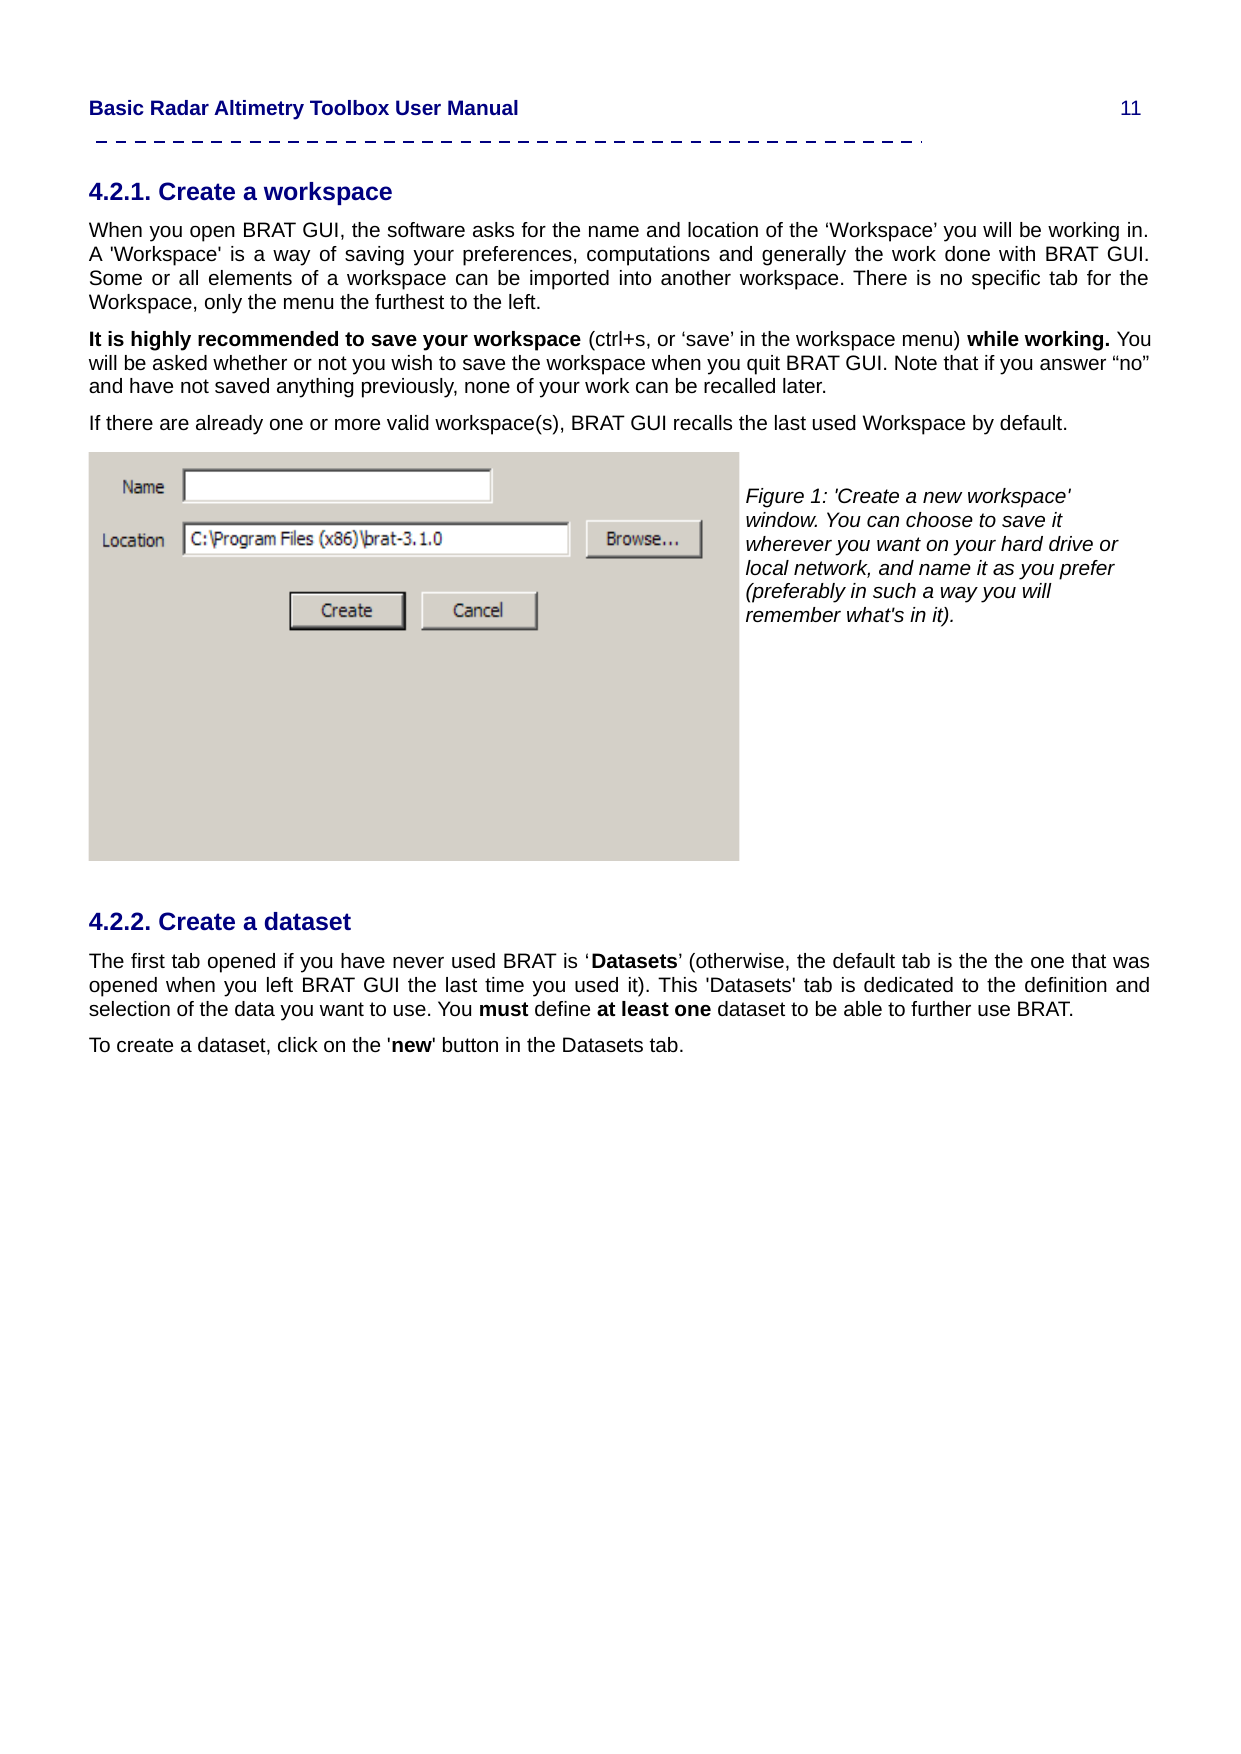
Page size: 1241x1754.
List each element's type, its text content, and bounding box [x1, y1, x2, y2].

text To create a dataset, click on the 'new' button in the Datasets tab. [88, 1033, 1152, 1057]
subtitle Create a dataset [88, 907, 1152, 936]
text It is highly recommended to save your workspace (ctrl+s, or ‘save’ in the workspace menu) while working. You will be asked whether or not you wish to save the workspace when you quit BRAT GUI. Note that if you answer “no” and have not saved anything previously, none of your work can be recalled later. [88, 326, 1152, 398]
text The first tab opened if you have never used BRAT is ‘Datasets’ (otherwise, the default tab is the the one that was opened when you left BRAT GUI the last time you used it). This 'Datasets' tab is dedicated to the definition and selection of the data you want to use. You must define at least one dataset to be able to further use BRAT. [88, 949, 1152, 1021]
picture [88, 452, 740, 861]
text Figure 1: 'Create a new workspace' window. You can choose to save it wherever you want on your hard drive or local network, and name it as you prefer (preferably in such a way you will remember what's in it). [740, 483, 1152, 627]
text When you open BRAT GUI, the software asks for the name and location of the ‘Workspace’ you will be working in. A 'Workspace' is a way of saving your preferences, computations and generally the work done with BRAT GUI. Some or all elements of a workspace can be imported into another workspace. There is no specific tab for the Workspace, only the menu the furthest to the left. [88, 218, 1152, 314]
subtitle Create a workspace [88, 177, 1152, 206]
text If there are already one or more valid workspace(s), BRAT GUI recalls the last used Workspace by default. [88, 411, 1152, 435]
